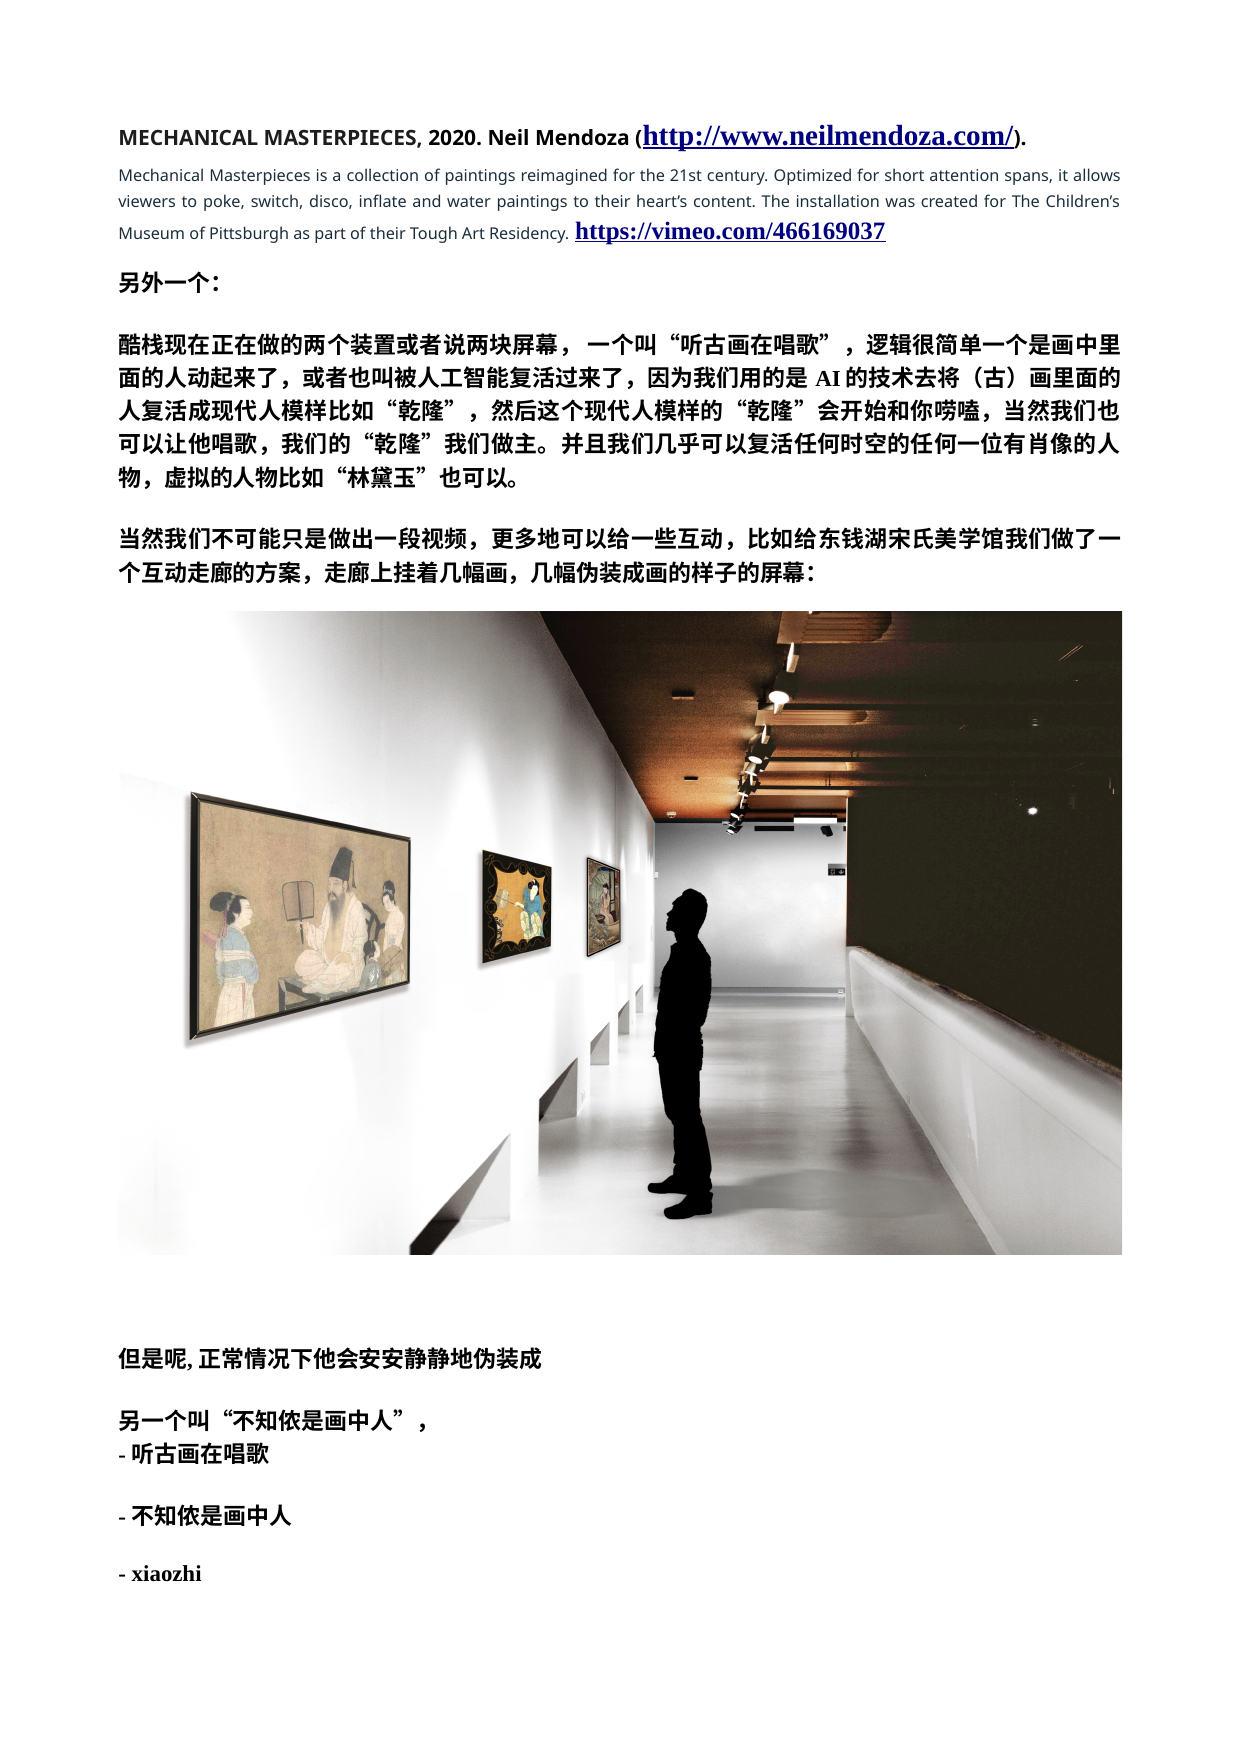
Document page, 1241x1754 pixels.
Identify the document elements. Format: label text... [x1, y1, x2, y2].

text 另外一个： [118, 264, 1122, 298]
text 但是呢, 正常情况下他会安安静静地伪装成 [118, 1341, 1122, 1374]
text 酷栈现在正在做的两个装置或者说两块屏幕， 一个叫“听古画在唱歌”，逻辑很简单一个是画中里面的人动起来了，或者也叫被人工智能复活过来了，因为我们用的是AI的技术去将（古）画里面的人复活成现代人模样比如“乾隆”，然后这个现代人模样的“乾隆”会开始和你唠嗑，当然我们也可以让他唱歌，我们的“乾隆”我们做主。并且我们几乎可以复活任何时空的任何一位有肖像的人物，虚拟的人物比如“林黛玉”也可以。 [118, 326, 1122, 493]
picture [118, 611, 1123, 1255]
subtitle MECHANICAL MASTERPIECES, 2020. Neil Mendoza (http://www.neilmendoza.com/). [118, 118, 1122, 152]
text 另一个叫“不知侬是画中人”， [118, 1403, 1122, 1436]
text Mechanical Masterpieces is a collection of paintings reimagined for the 21st century. Optimized for short attention spans, it allows viewers to poke, switch, disco, inflate and water paintings to their heart’s content. The installation was created for The Children’s Museum of Pittsburgh as part of their Tough Art Residency. https://vimeo.com/466169037 [118, 164, 1122, 246]
text - 不知侬是画中人 [118, 1498, 1122, 1531]
text - xiaozhi [118, 1560, 1122, 1587]
text 当然我们不可能只是做出一段视频，更多地可以给一些互动，比如给东钱湖宋氏美学馆我们做了一个互动走廊的方案，走廊上挂着几幅画，几幅伪装成画的样子的屏幕： [118, 521, 1122, 588]
text - 听古画在唱歌 [118, 1436, 1122, 1469]
